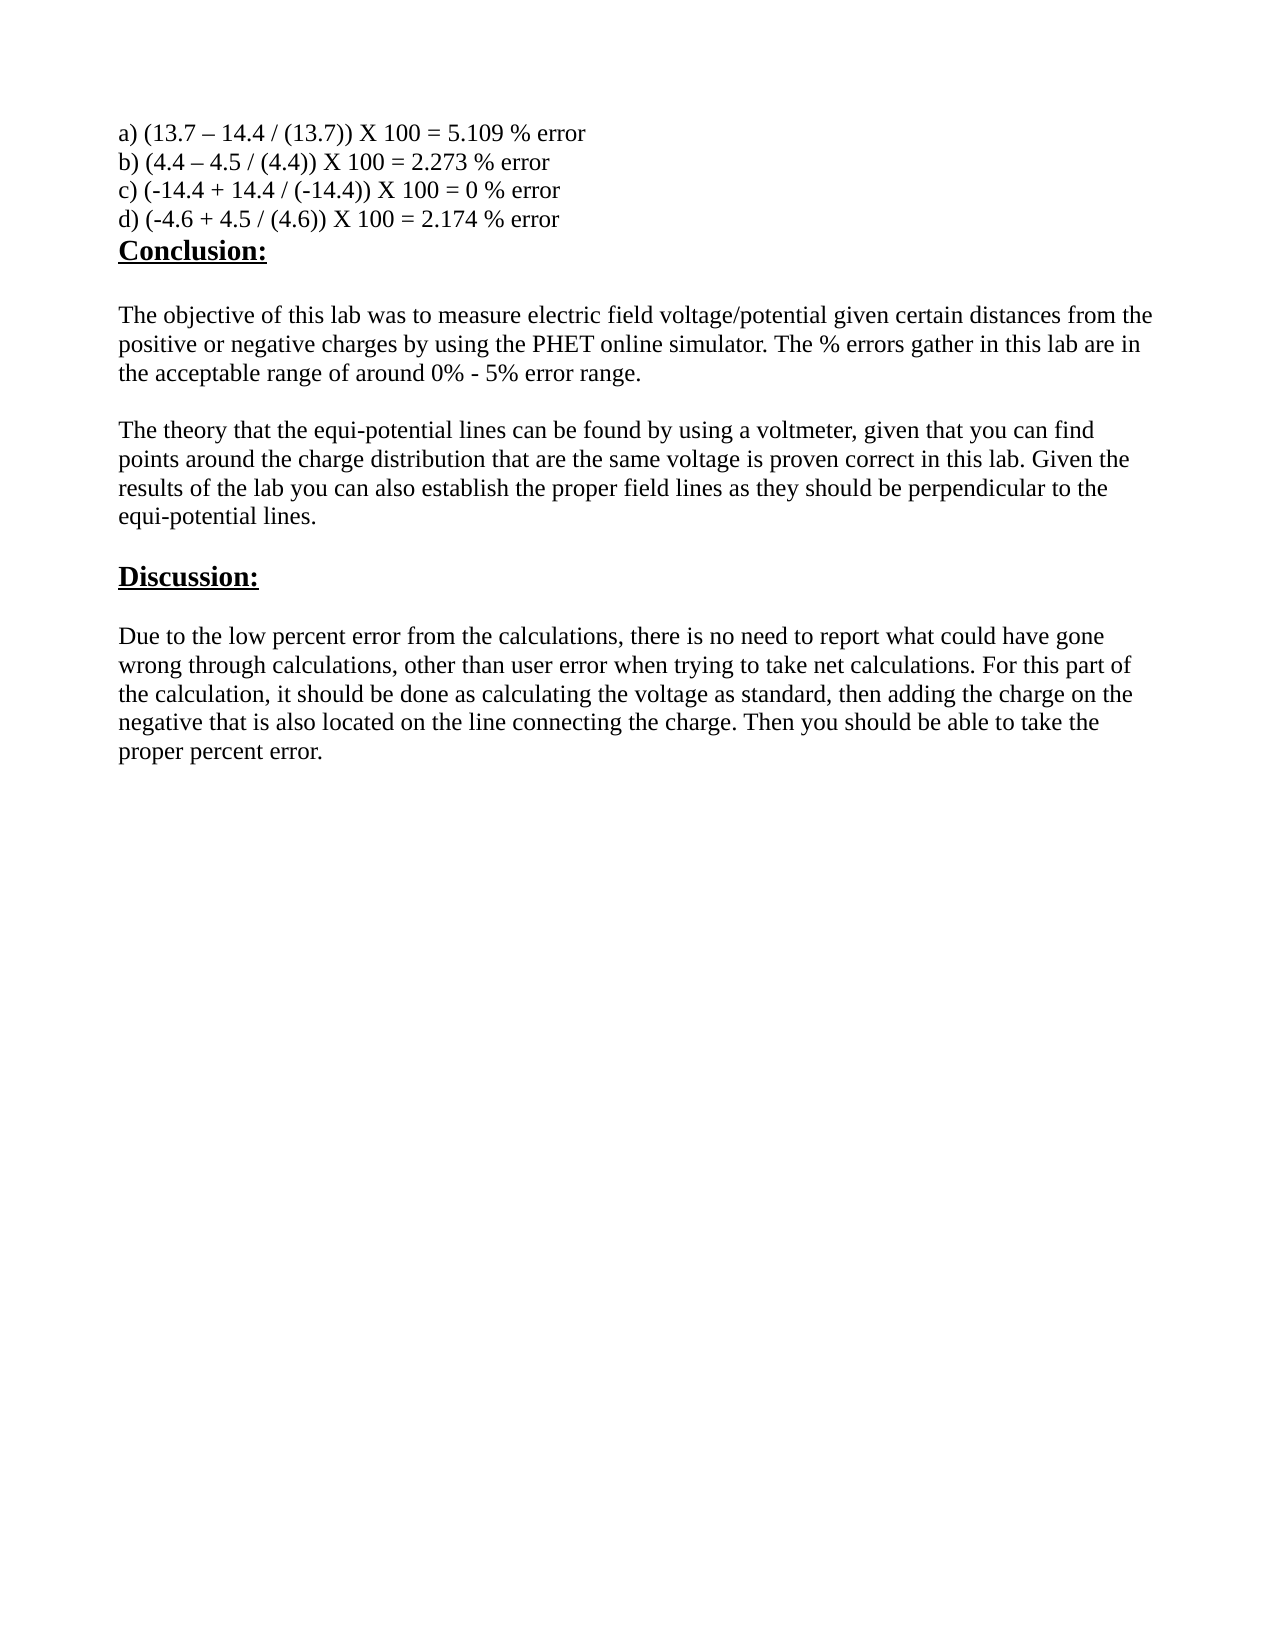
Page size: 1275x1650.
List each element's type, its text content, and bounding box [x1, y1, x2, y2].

text Conclusion: [118, 233, 1157, 267]
text d) (-4.6 + 4.5 / (4.6)) X 100 = 2.174 % error [118, 204, 1157, 233]
text c) (-14.4 + 14.4 / (-14.4)) X 100 = 0 % error [118, 176, 1157, 204]
text b) (4.4 – 4.5 / (4.4)) X 100 = 2.273 % error [118, 147, 1157, 176]
text The objective of this lab was to measure electric field voltage/potential given certain distances from the positive or negative charges by using the PHET online simulator. The % errors gather in this lab are in the acceptable range of around 0% - 5% error range. [118, 300, 1157, 386]
text The theory that the equi-potential lines can be found by using a voltmeter, given that you can find points around the charge distribution that are the same voltage is proven correct in this lab. Given the results of the lab you can also establish the proper field lines as they should be perpendicular to the equi-potential lines. [118, 415, 1157, 530]
text Due to the low percent error from the calculations, there is no need to report what could have gone wrong through calculations, other than user error when trying to take net calculations. For this part of the calculation, it should be done as calculating the voltage as standard, then adding the charge on the negative that is also located on the line connecting the charge. Then you should be able to take the proper percent error. [118, 621, 1157, 765]
text a) (13.7 – 14.4 / (13.7)) X 100 = 5.109 % error [118, 118, 1157, 147]
text Discussion: [118, 559, 1157, 592]
